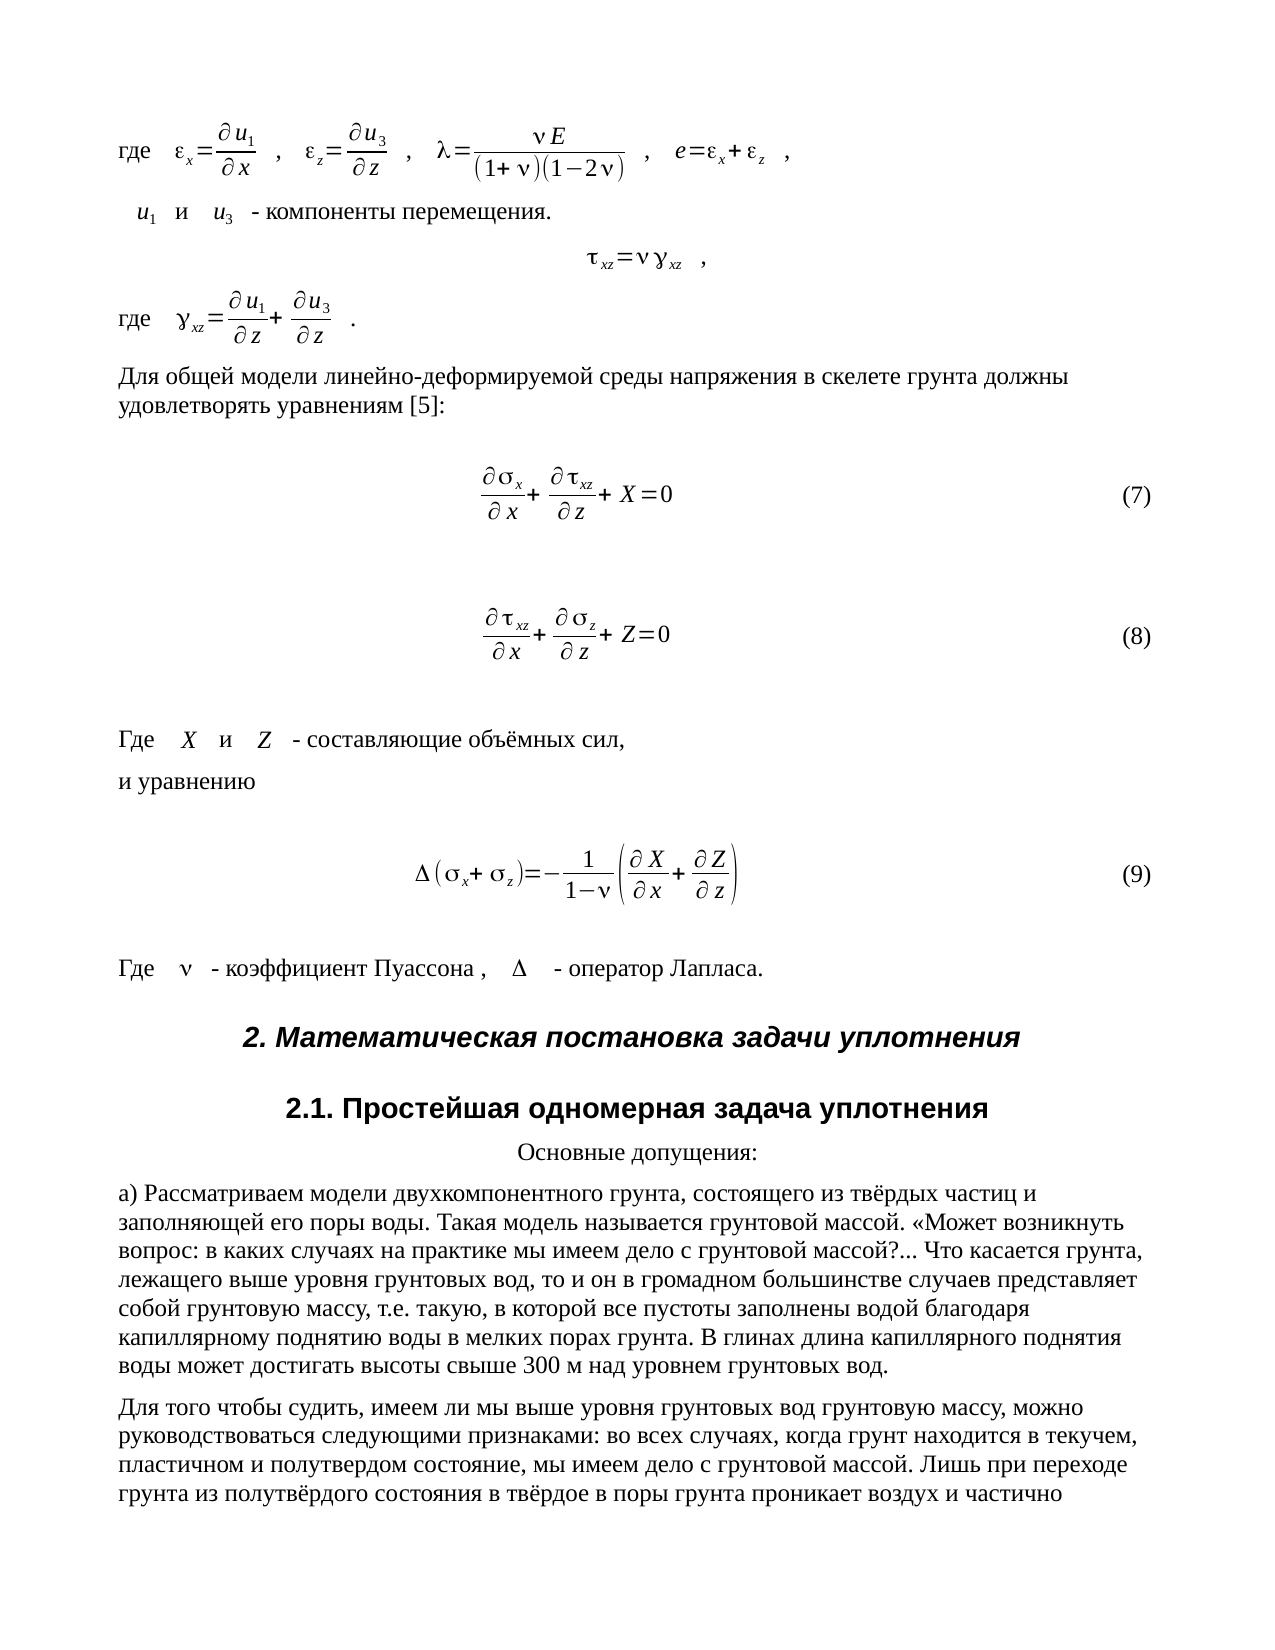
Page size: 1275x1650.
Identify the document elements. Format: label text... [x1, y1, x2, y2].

table_header (7) [1041, 460, 1157, 543]
table_header [118, 836, 1041, 925]
text Где и - составляющие объёмных сил, [118, 724, 1157, 753]
text где . [118, 286, 1157, 348]
text а) Рассматриваем модели двухкомпонентного грунта, состоящего из твёрдых частиц и заполняющей его поры воды. Такая модель называется грунтовой массой. «Может возникнуть вопрос: в каких случаях на практике мы имеем дело с грунтовой массой?... Что касается грунта, лежащего выше уровня грунтовых вод, то и он в громадном большинстве случаев представляет собой грунтовую массу, т.е. такую, в которой все пустоты заполнены водой благодаря капиллярному поднятию воды в мелких порах грунта. В глинах длина капиллярного поднятия воды может достигать высоты свыше 300 м над уровнем грунтовых вод. [118, 1178, 1157, 1379]
text и уравнению [118, 766, 1157, 794]
table_header (8) [1041, 600, 1157, 683]
text Для того чтобы судить, имеем ли мы выше уровня грунтовых вод грунтовую массу, можно руководствоваться следующими признаками: во всех случаях, когда грунт находится в текучем, пластичном и полутвердом состояние, мы имеем дело с грунтовой массой. Лишь при переходе грунта из полутвёрдого состояния в твёрдое в поры грунта проникает воздух и частично [118, 1392, 1157, 1507]
text , [118, 241, 1157, 273]
text Для общей модели линейно-деформируемой среды напряжения в скелете грунта должны удовлетворять уравнениям [5]: [118, 361, 1157, 418]
subtitle 2. Математическая постановка задачи уплотнения [118, 1020, 1157, 1053]
text Где - коэффициент Пуассона , - оператор Лапласа. [118, 953, 1157, 982]
subtitle 2.1. Простейшая одномерная задача уплотнения [118, 1091, 1157, 1124]
table_header [118, 600, 1041, 683]
text где , , , , [118, 118, 1157, 183]
text Основные допущения: [118, 1137, 1157, 1166]
table_header [118, 460, 1041, 543]
text и - компоненты перемещения. [118, 196, 1157, 228]
table_header (9) [1041, 836, 1157, 925]
